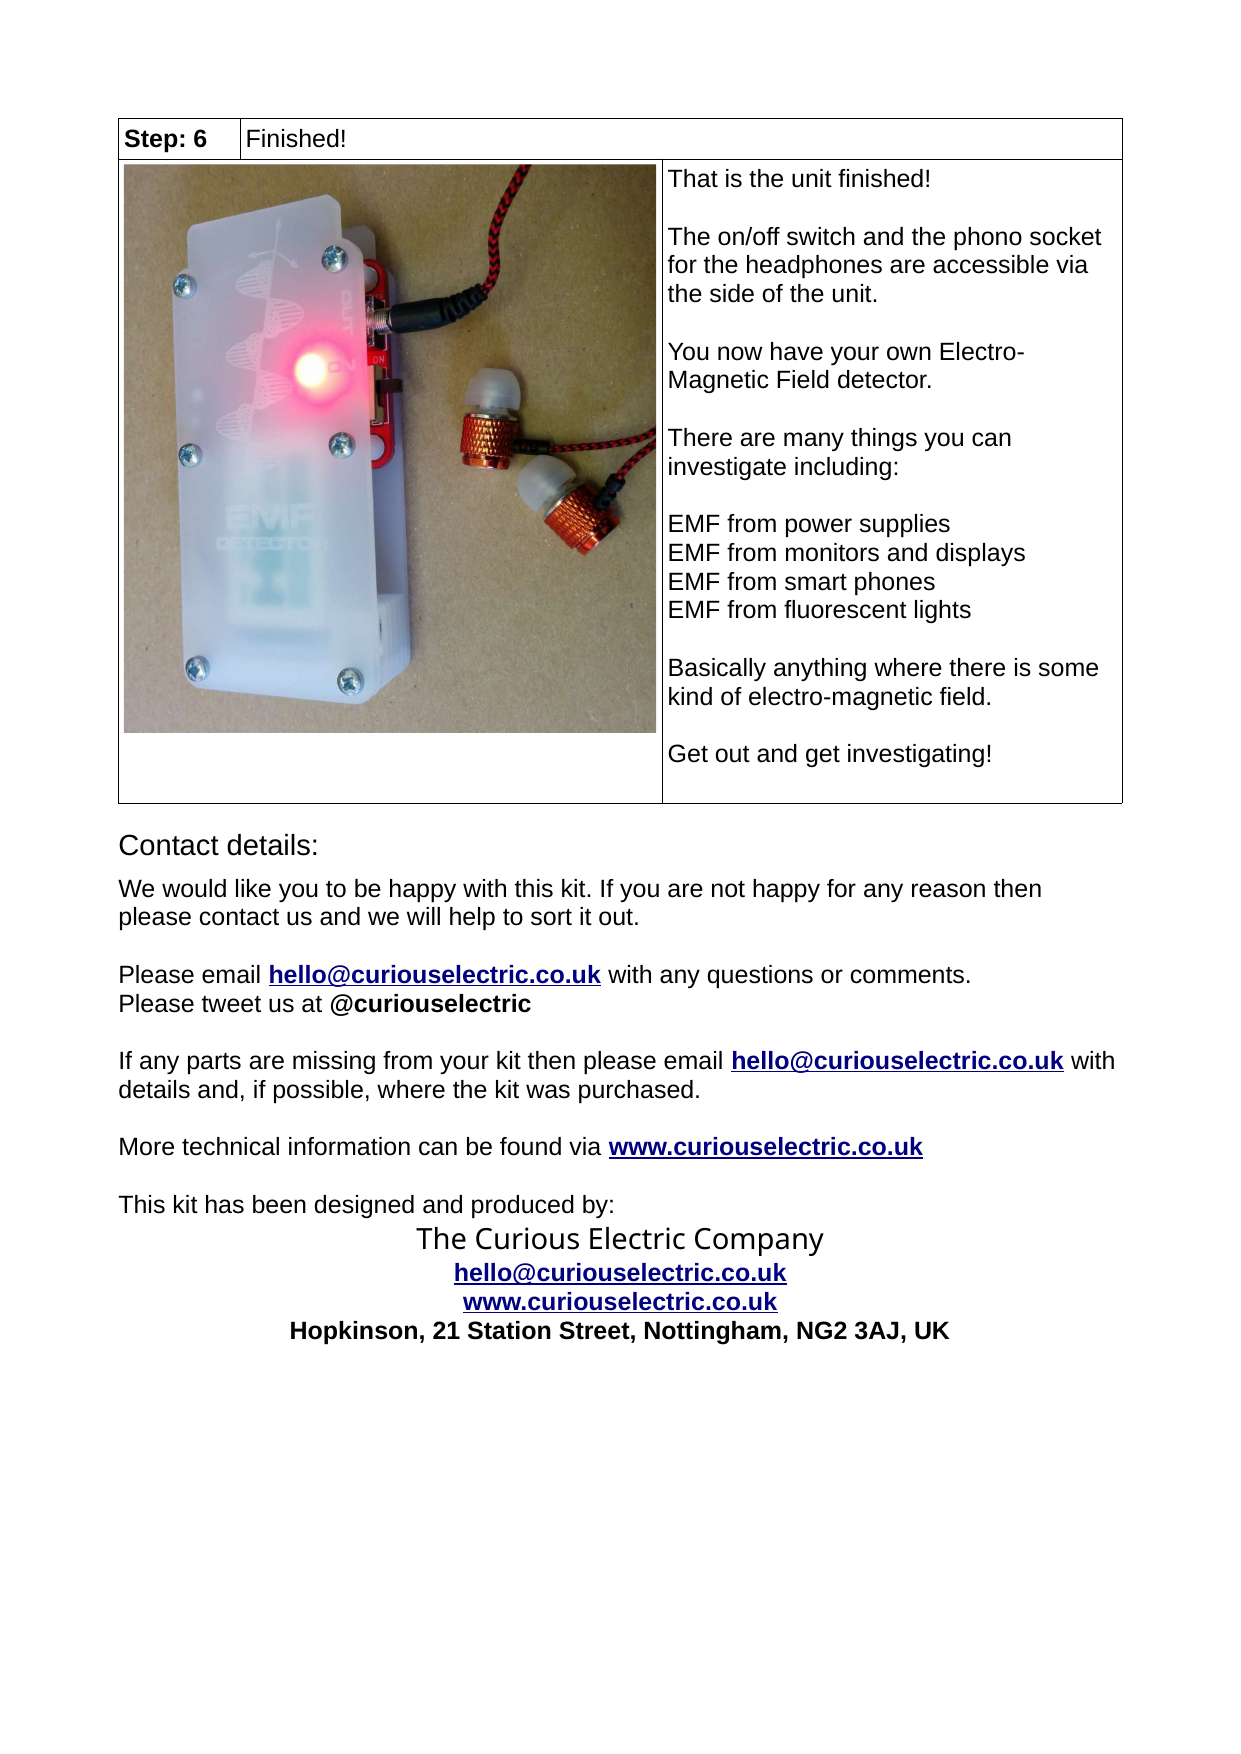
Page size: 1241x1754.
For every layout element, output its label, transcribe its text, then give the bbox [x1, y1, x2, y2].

text hello@curiouselectric.co.uk [118, 1258, 1122, 1287]
text We would like you to be happy with this kit. If you are not happy for any reason then please contact us and we will help to sort it out. [118, 874, 1122, 931]
text Please email hello@curiouselectric.co.uk with any questions or comments. [118, 960, 1122, 989]
text More technical information can be found via www.curiouselectric.co.uk [118, 1132, 1122, 1161]
table_cell That is the unit finished! The on/off switch and the phono socket for the headphones are accessible via the side of the unit. You now have your own Electro-Magnetic Field detector. There are many things you can investigate including: EMF from power supplies EMF from monitors and displays EMF from smart phones EMF from fluorescent lights Basically anything where there is some kind of electro-magnetic field. Get out and get investigating! [663, 160, 1122, 802]
text www.curiouselectric.co.uk [118, 1287, 1122, 1316]
text If any parts are missing from your kit then please email hello@curiouselectric.co.uk with details and, if possible, where the kit was purchased. [118, 1046, 1122, 1104]
subtitle Contact details: [118, 828, 1122, 861]
text Please tweet us at @curiouselectric [118, 989, 1122, 1017]
table_header Step: 6 [119, 119, 240, 158]
table_header Finished! [241, 119, 1122, 158]
picture [123, 164, 657, 733]
table_cell [119, 160, 662, 802]
text This kit has been designed and produced by: [118, 1190, 1122, 1219]
text The Curious Electric Company [118, 1219, 1122, 1258]
text Hopkinson, 21 Station Street, Nottingham, NG2 3AJ, UK [118, 1316, 1122, 1344]
